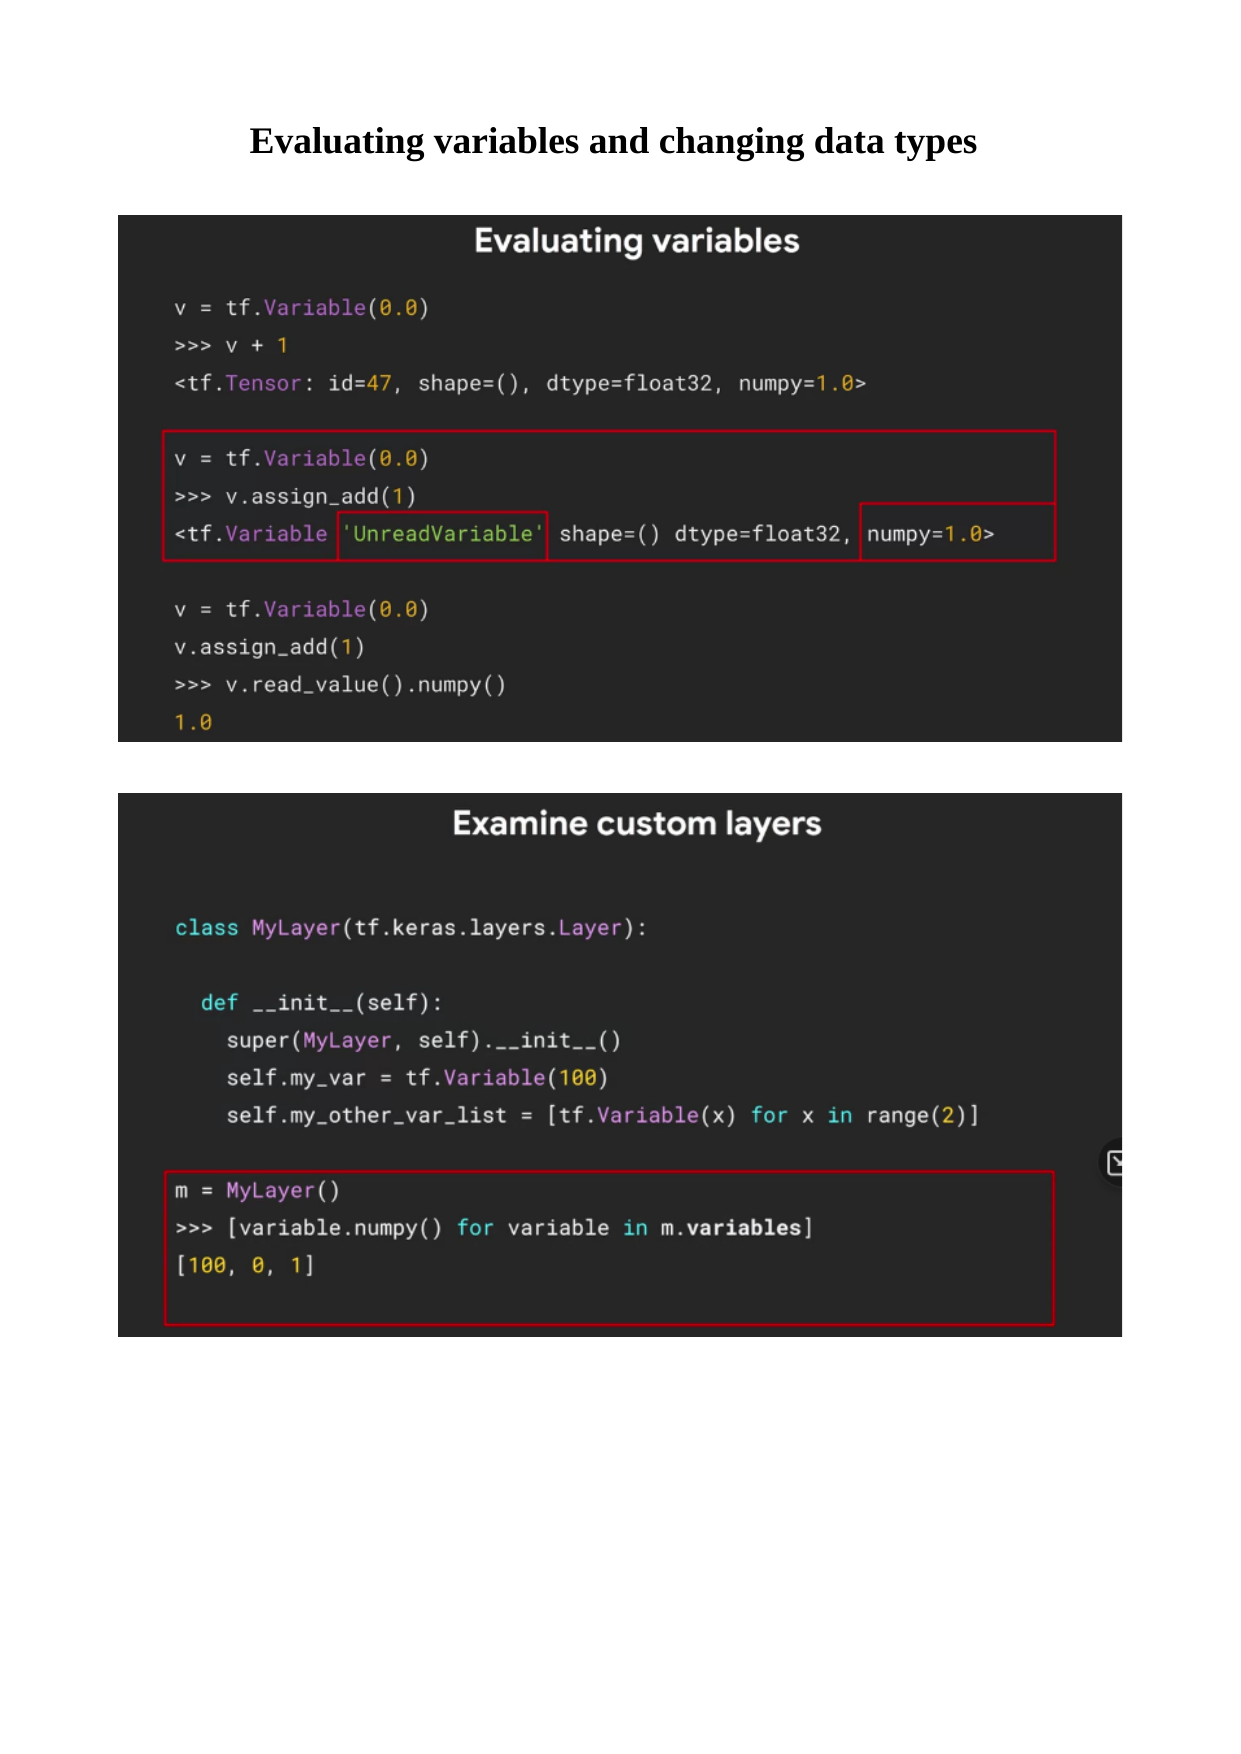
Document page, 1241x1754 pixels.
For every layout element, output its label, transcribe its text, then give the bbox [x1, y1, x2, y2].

picture [118, 793, 1123, 1337]
picture [118, 215, 1123, 742]
subtitle Evaluating variables and changing data types [118, 118, 1122, 161]
